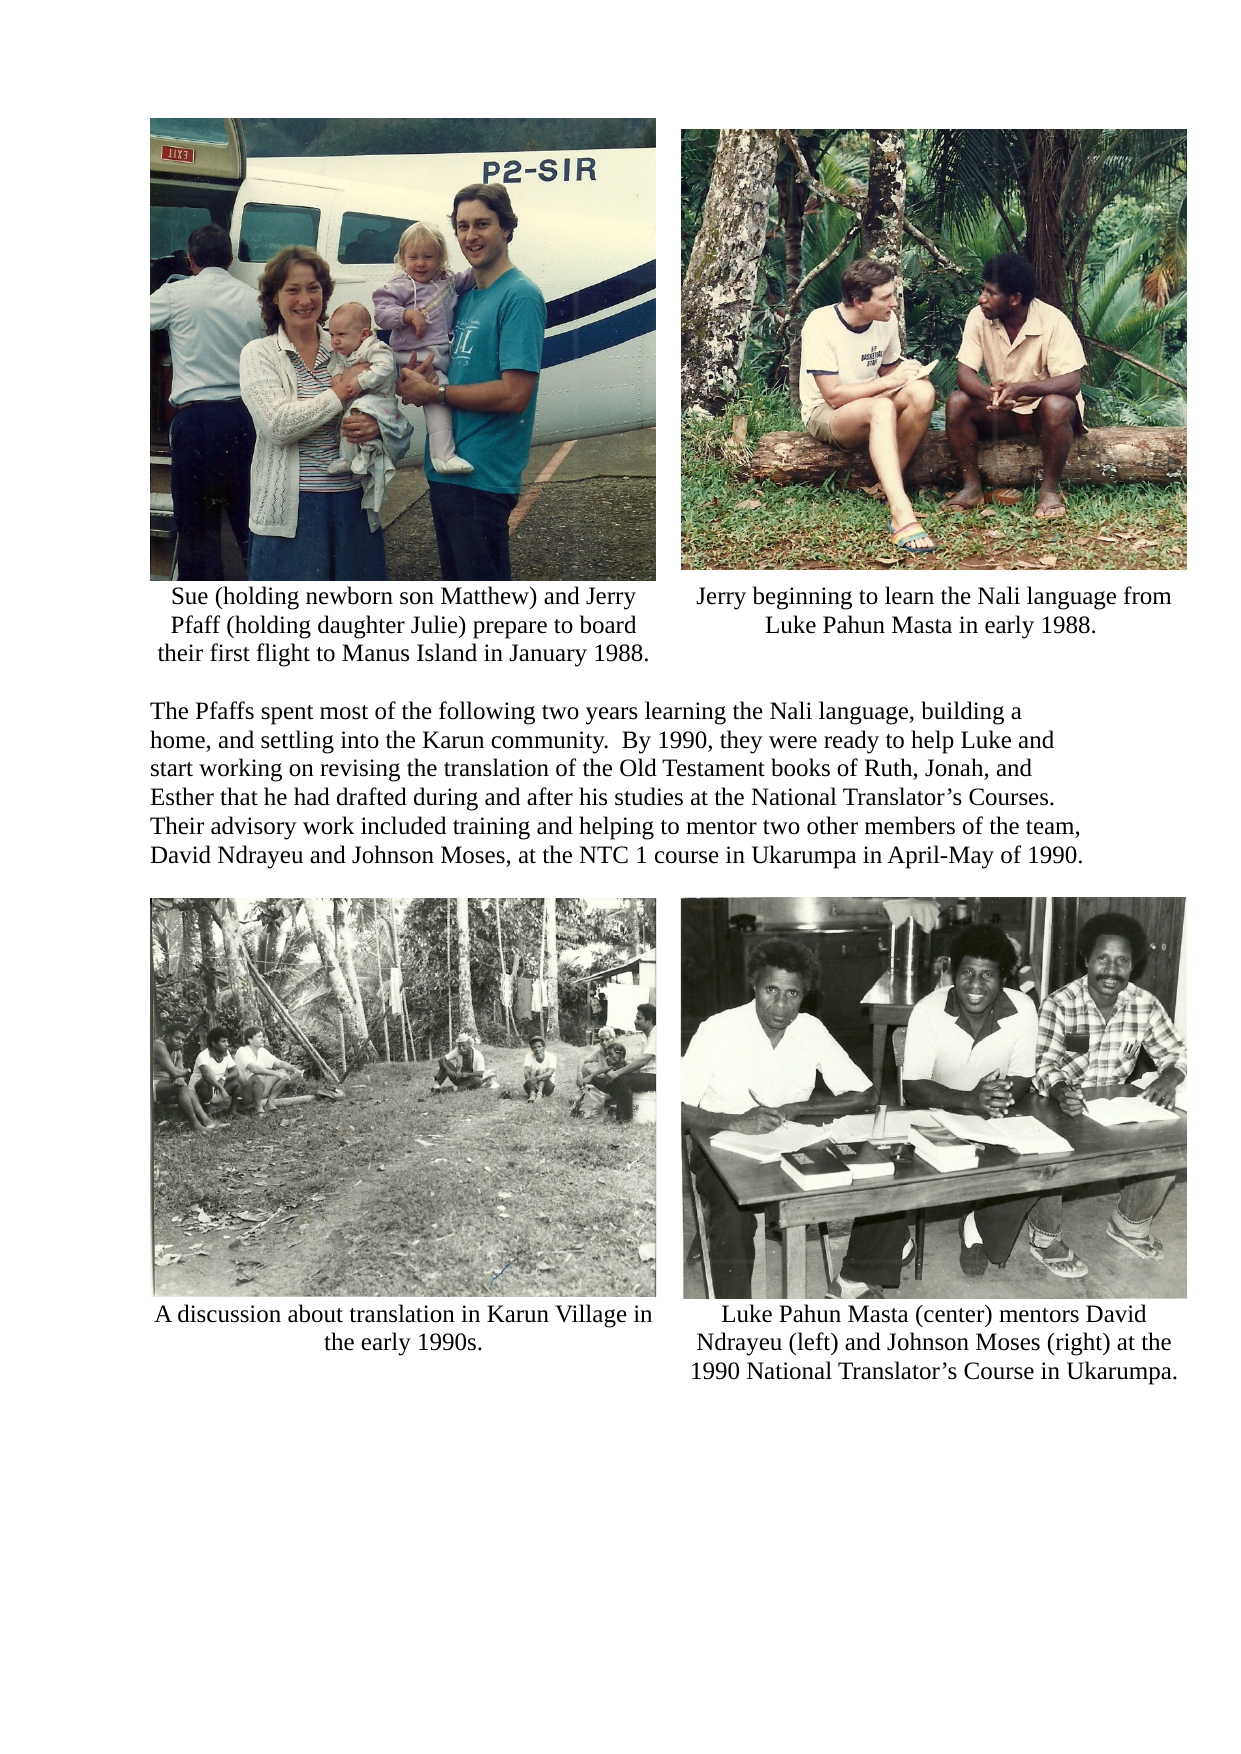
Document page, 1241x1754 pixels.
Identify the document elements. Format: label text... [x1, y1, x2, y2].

table_header [1187, 897, 1199, 1299]
table_cell A discussion about translation in Karun Village in the early 1990s. [138, 1299, 669, 1385]
picture [150, 118, 656, 581]
table_cell Luke Pahun Masta (center) mentors David Ndrayeu (left) and Johnson Moses (right) at the 1990 National Translator’s Course in Ukarumpa. [669, 1299, 1199, 1385]
table_header [669, 897, 680, 1299]
table_header [138, 119, 150, 581]
table_cell Sue (holding newborn son Matthew) and Jerry Pfaff (holding daughter Julie) prepare to board their first flight to Manus Island in January 1988. [138, 581, 669, 667]
picture [150, 898, 657, 1297]
table_header [669, 119, 1199, 581]
table_header [138, 897, 669, 1299]
text The Pfaffs spent most of the following two years learning the Nali language, building a home, and settling into the Karun community. By 1990, they were ready to help Luke and start working on revising the translation of the Old Testament books of Ruth, Jonah, and Esther that he had drafted during and after his studies at the National Translator’s Courses. Their advisory work included training and helping to mentor two other members of the team, David Ndrayeu and Johnson Moses, at the NTC 1 course in Ukarumpa in April-May of 1990. [150, 696, 1090, 868]
picture [681, 129, 1187, 570]
table_cell Jerry beginning to learn the Nali language from Luke Pahun Masta in early 1988. [669, 581, 1199, 667]
picture [680, 897, 1187, 1299]
table_header [656, 119, 669, 581]
